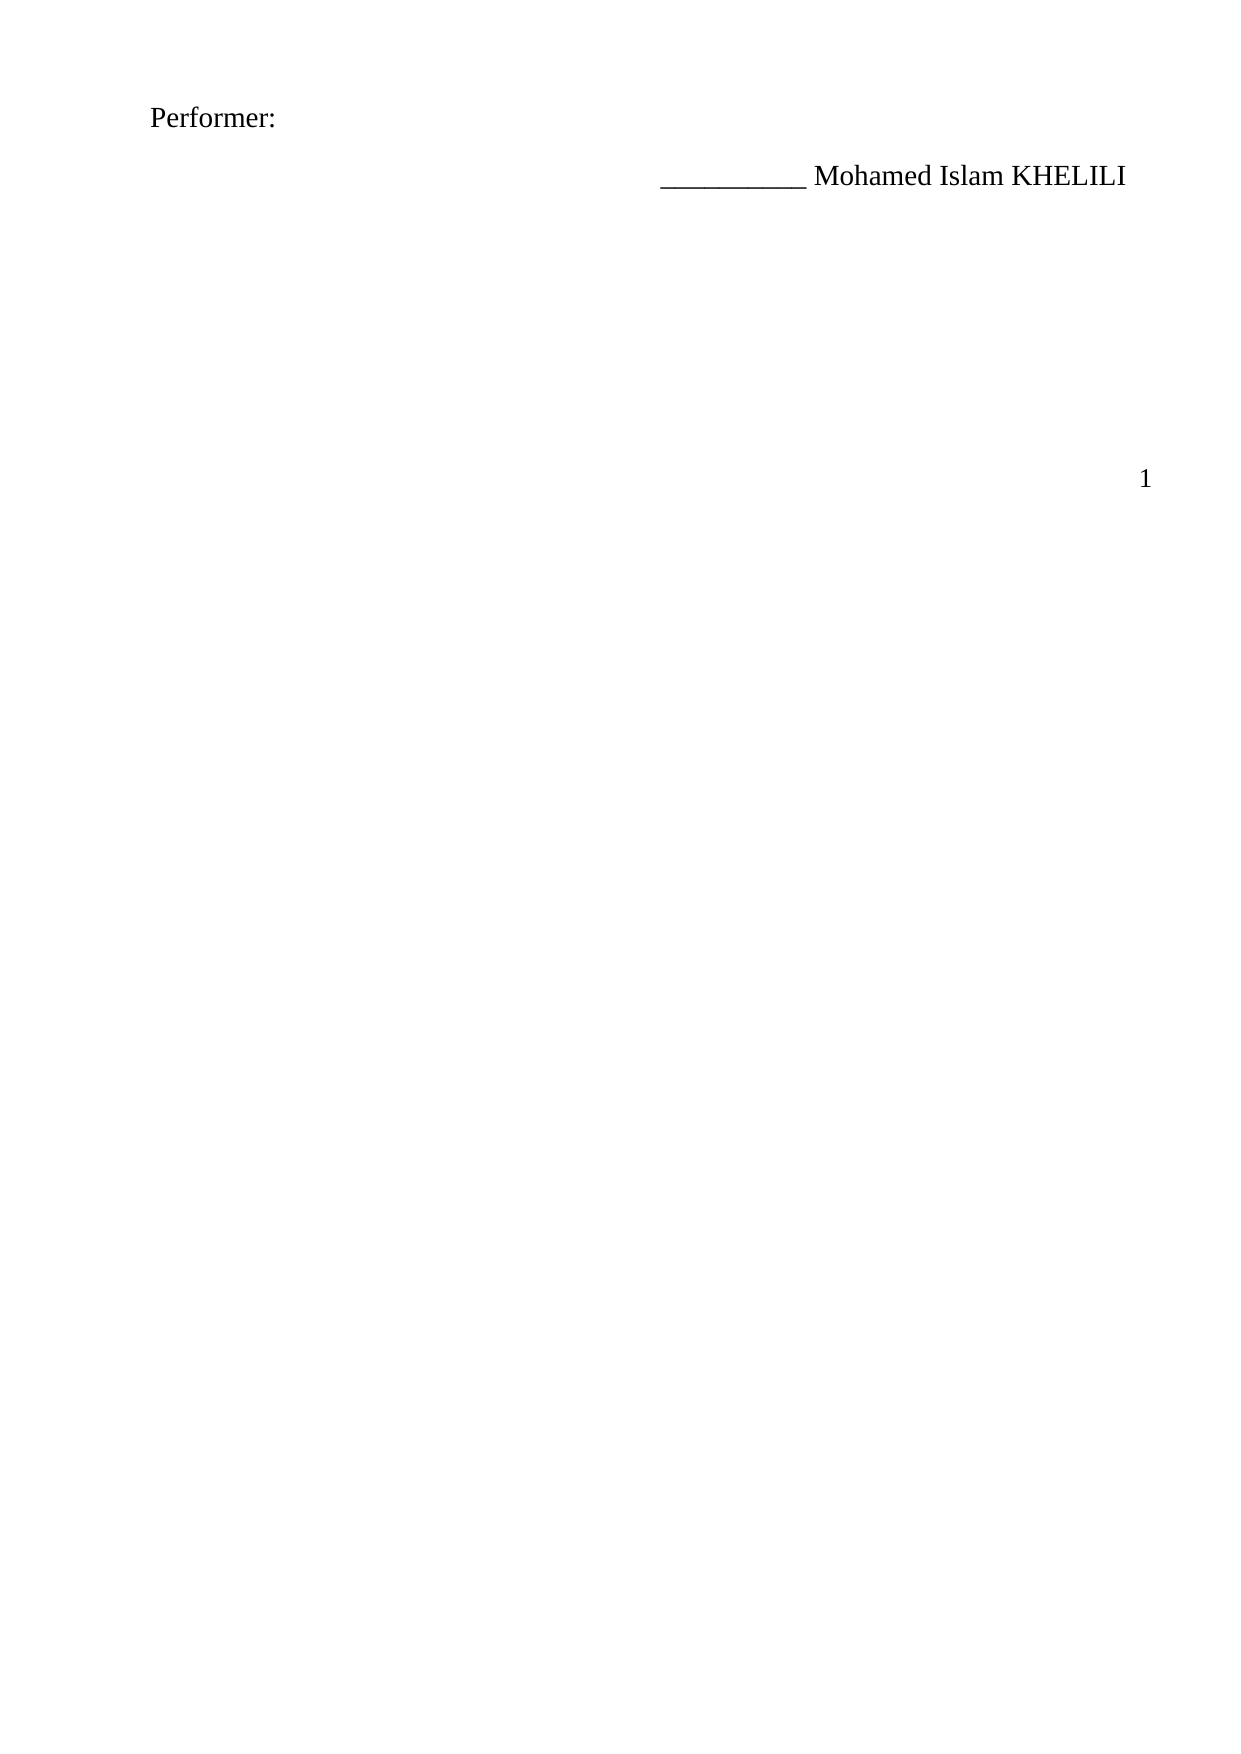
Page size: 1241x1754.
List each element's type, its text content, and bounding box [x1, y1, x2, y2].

text 1 [150, 462, 1152, 494]
text __________ Mohamed Islam KHELILI [660, 158, 1152, 192]
text Performer: [150, 100, 613, 134]
